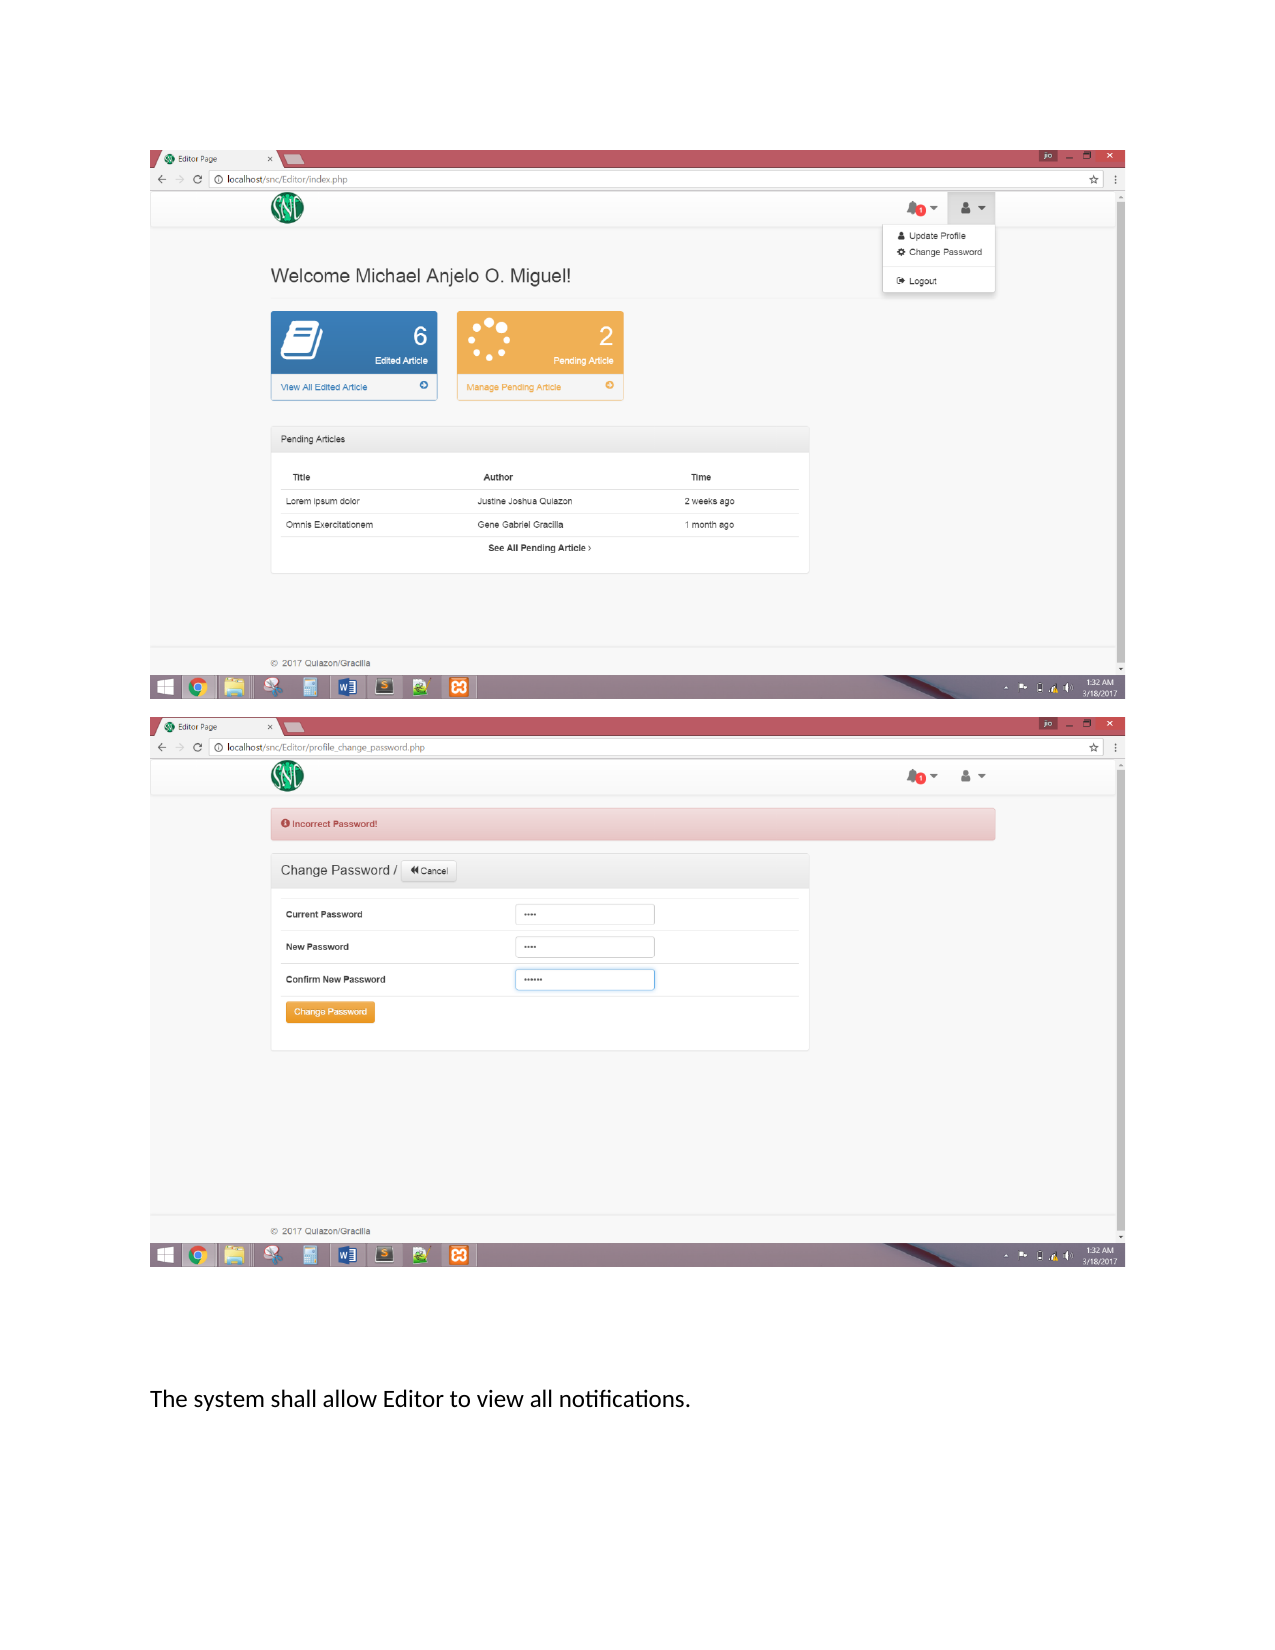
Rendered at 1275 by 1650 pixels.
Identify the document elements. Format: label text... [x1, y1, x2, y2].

text The system shall allow Editor to view all notifications. [150, 1383, 1125, 1414]
